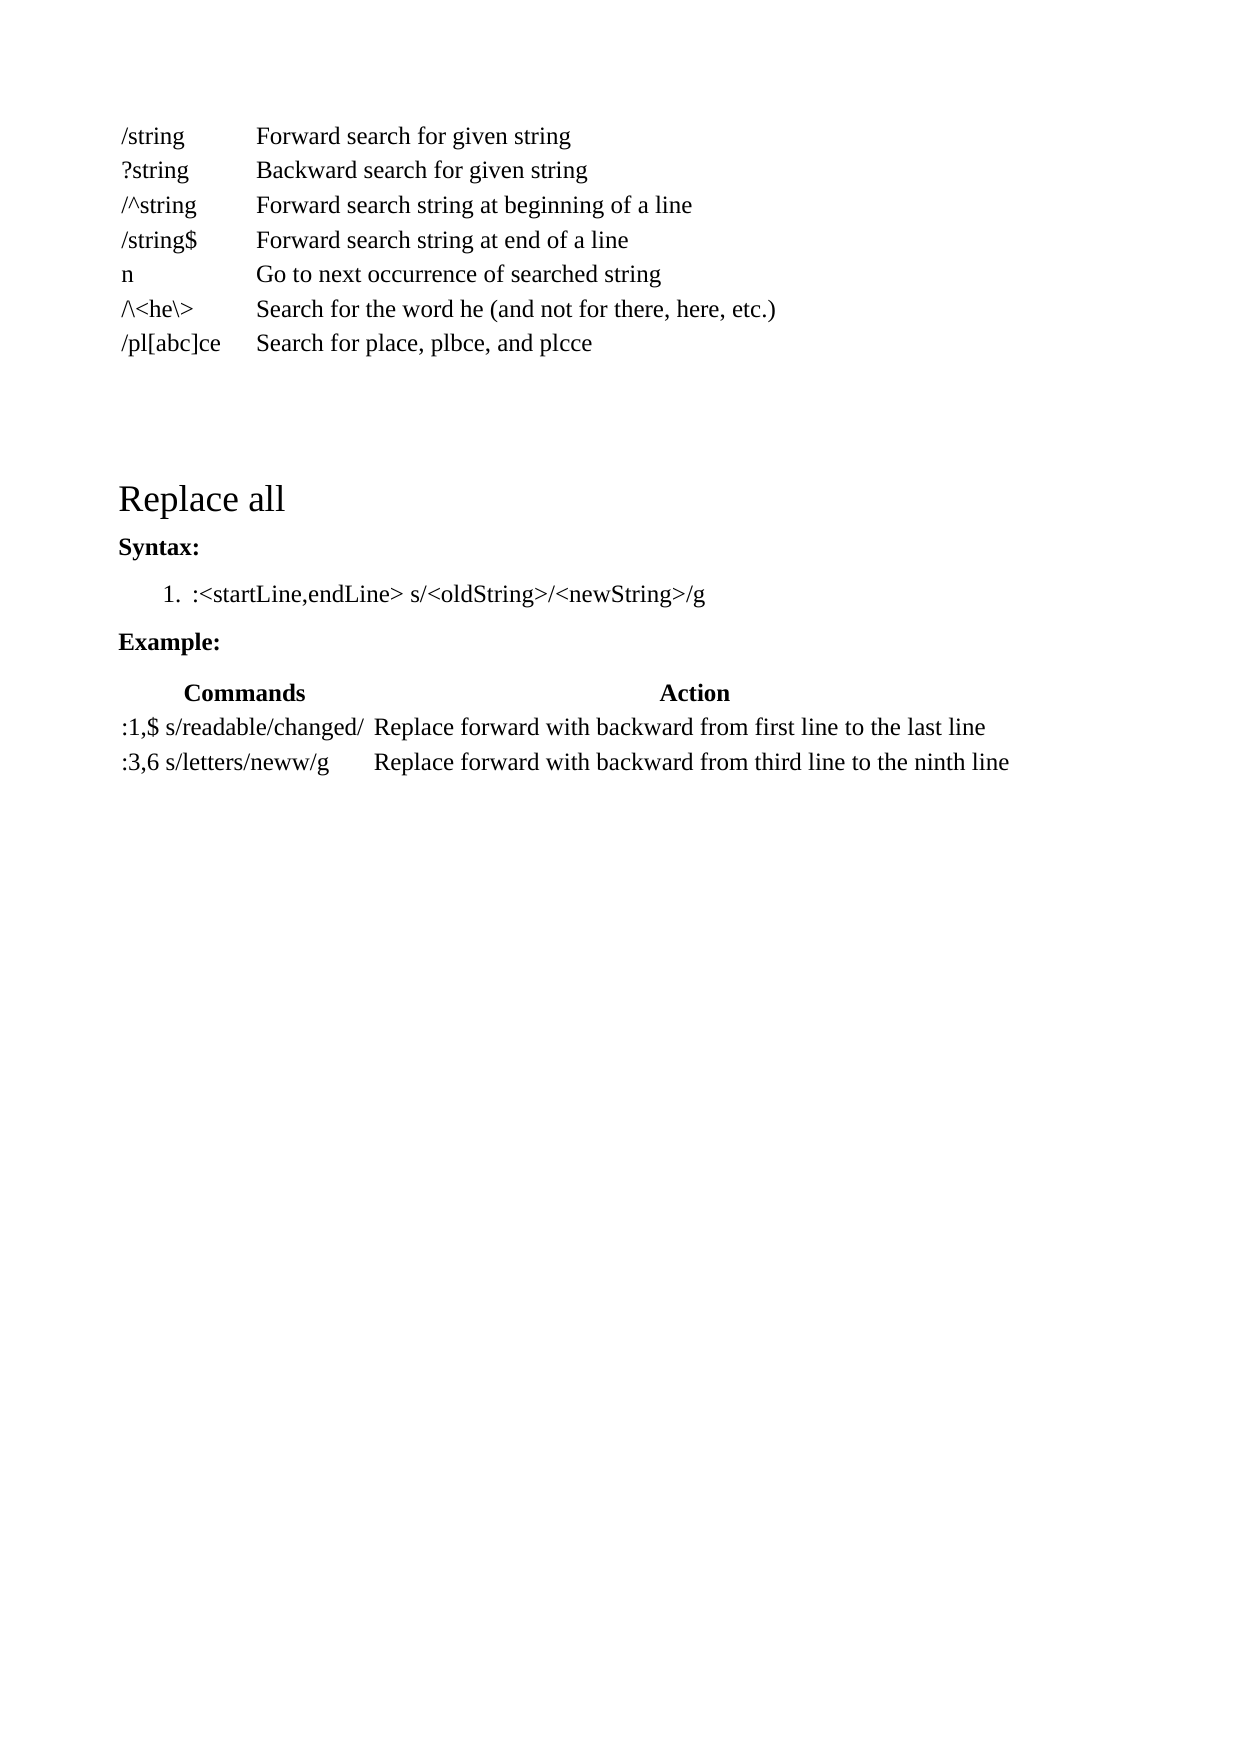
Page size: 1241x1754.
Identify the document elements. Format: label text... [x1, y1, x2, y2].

table_cell Backward search for given string [253, 153, 785, 187]
table_cell /pl[abc]ce [118, 326, 253, 360]
table_cell ?string [118, 153, 253, 187]
table_cell Replace forward with backward from third line to the ninth line [371, 744, 1025, 778]
text Example: [118, 627, 1122, 656]
table_cell Go to next occurrence of searched string [253, 256, 785, 291]
table_header Commands [118, 675, 371, 709]
list :<startLine,endLine> s/<oldString>/<newString>/g [162, 579, 1122, 608]
table_cell Forward search string at beginning of a line [253, 187, 785, 222]
table_cell Search for the word he (and not for there, here, etc.) [253, 291, 785, 326]
table_cell /string$ [118, 222, 253, 256]
table_cell Replace forward with backward from first line to the last line [371, 709, 1025, 744]
subtitle Replace all [118, 476, 1122, 519]
table_cell /^string [118, 187, 253, 222]
table_cell n [118, 256, 253, 291]
table_cell Search for place, plbce, and plcce [253, 326, 785, 360]
table_cell /string [118, 118, 253, 153]
table_cell :1,$ s/readable/changed/ [118, 709, 371, 744]
table_cell :3,6 s/letters/neww/g [118, 744, 371, 778]
table_header Action [371, 675, 1025, 709]
table_cell Forward search for given string [253, 118, 785, 153]
table_cell Forward search string at end of a line [253, 222, 785, 256]
table_cell /\<he\> [118, 291, 253, 326]
text Syntax: [118, 532, 1122, 561]
